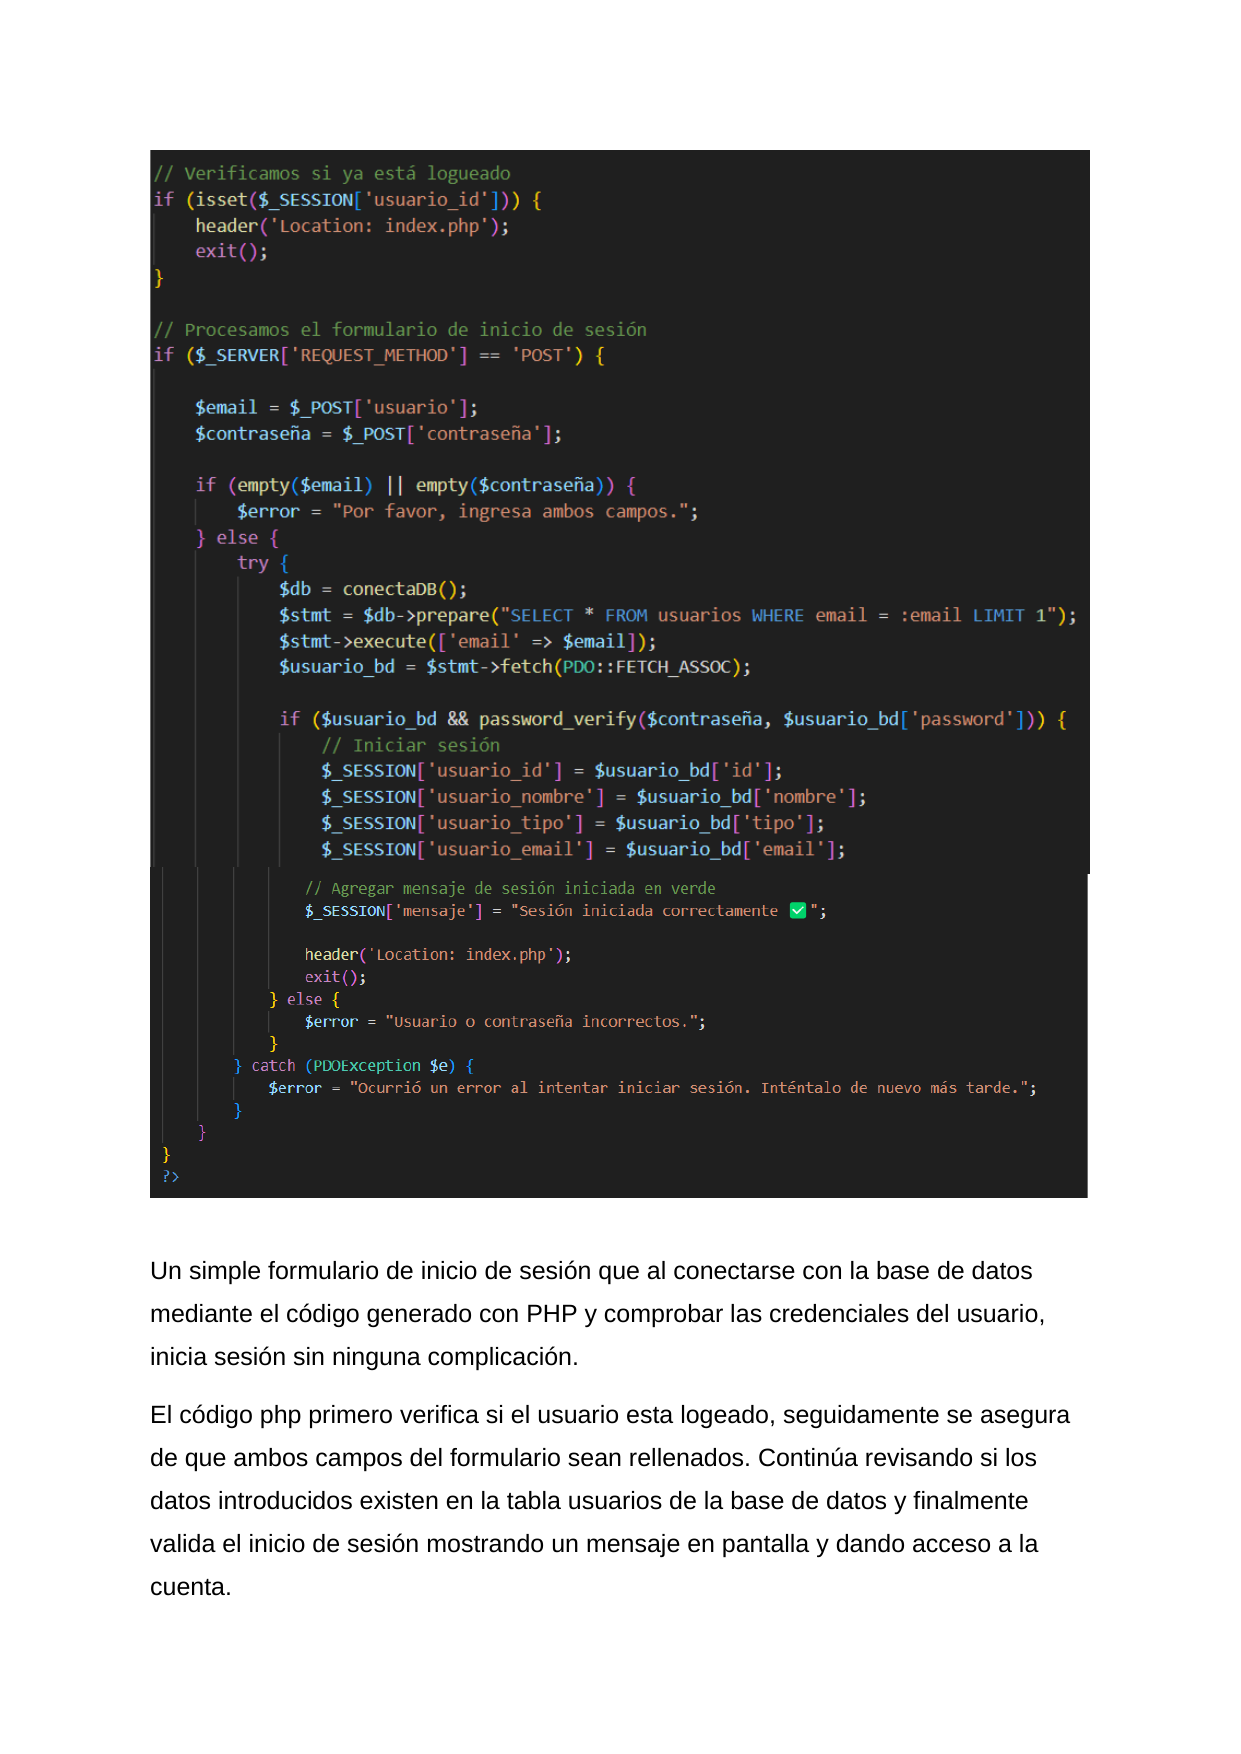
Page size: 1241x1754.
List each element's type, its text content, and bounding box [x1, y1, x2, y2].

text El código php primero verifica si el usuario esta logeado, seguidamente se asegura de que ambos campos del formulario sean rellenados. Continúa revisando si los datos introducidos existen en la tabla usuarios de la base de datos y finalmente valida el inicio de sesión mostrando un mensaje en pantalla y dando acceso a la cuenta. [150, 1399, 1090, 1601]
picture [150, 150, 1090, 1198]
text Un simple formulario de inicio de sesión que al conectarse con la base de datos mediante el código generado con PHP y comprobar las credenciales del usuario, inicia sesión sin ninguna complicación. [150, 1256, 1090, 1371]
